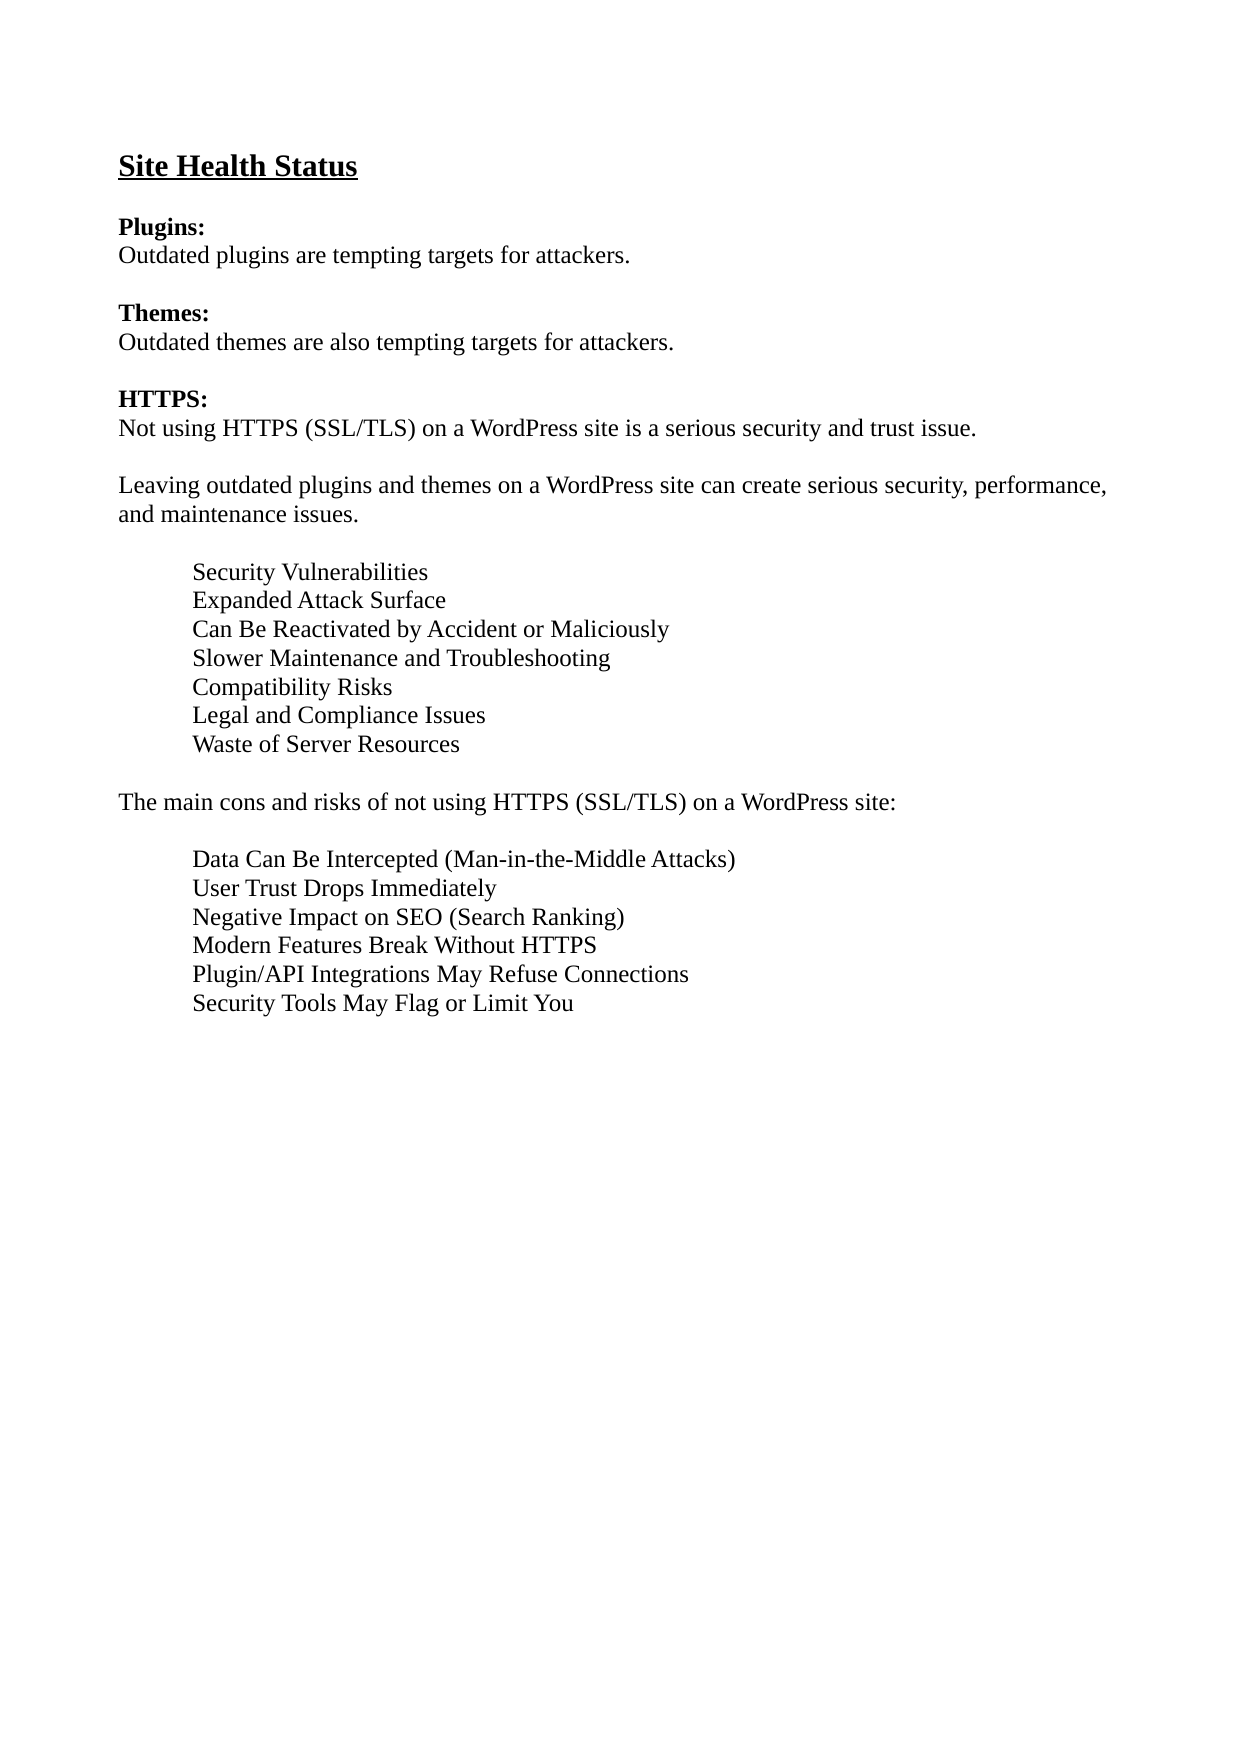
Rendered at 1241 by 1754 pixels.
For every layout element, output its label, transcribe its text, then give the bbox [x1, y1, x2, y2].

text Plugins: Outdated plugins are tempting targets for attackers. [118, 212, 1122, 269]
text Security Vulnerabilities [118, 557, 1122, 585]
text Site Health Status [118, 147, 1122, 183]
text Legal and Compliance Issues [118, 700, 1122, 729]
text Modern Features Break Without HTTPS [118, 930, 1122, 959]
text Slower Maintenance and Troubleshooting [118, 643, 1122, 672]
text Data Can Be Intercepted (Man-in-the-Middle Attacks) [118, 844, 1122, 873]
text Leaving outdated plugins and themes on a WordPress site can create serious security, performance, and maintenance issues. [118, 470, 1122, 528]
text Expanded Attack Surface [118, 585, 1122, 614]
text The main cons and risks of not using HTTPS (SSL/TLS) on a WordPress site: [118, 787, 1122, 815]
text Themes: Outdated themes are also tempting targets for attackers. [118, 298, 1122, 355]
text Waste of Server Resources [118, 729, 1122, 758]
text Negative Impact on SEO (Search Ranking) [118, 902, 1122, 930]
text User Trust Drops Immediately [118, 873, 1122, 902]
text Security Tools May Flag or Limit You [118, 988, 1122, 1017]
text Plugin/API Integrations May Refuse Connections [118, 959, 1122, 988]
text HTTPS: Not using HTTPS (SSL/TLS) on a WordPress site is a serious security and trust issue. [118, 384, 1122, 442]
text Compatibility Risks [118, 672, 1122, 700]
text Can Be Reactivated by Accident or Maliciously [118, 614, 1122, 643]
